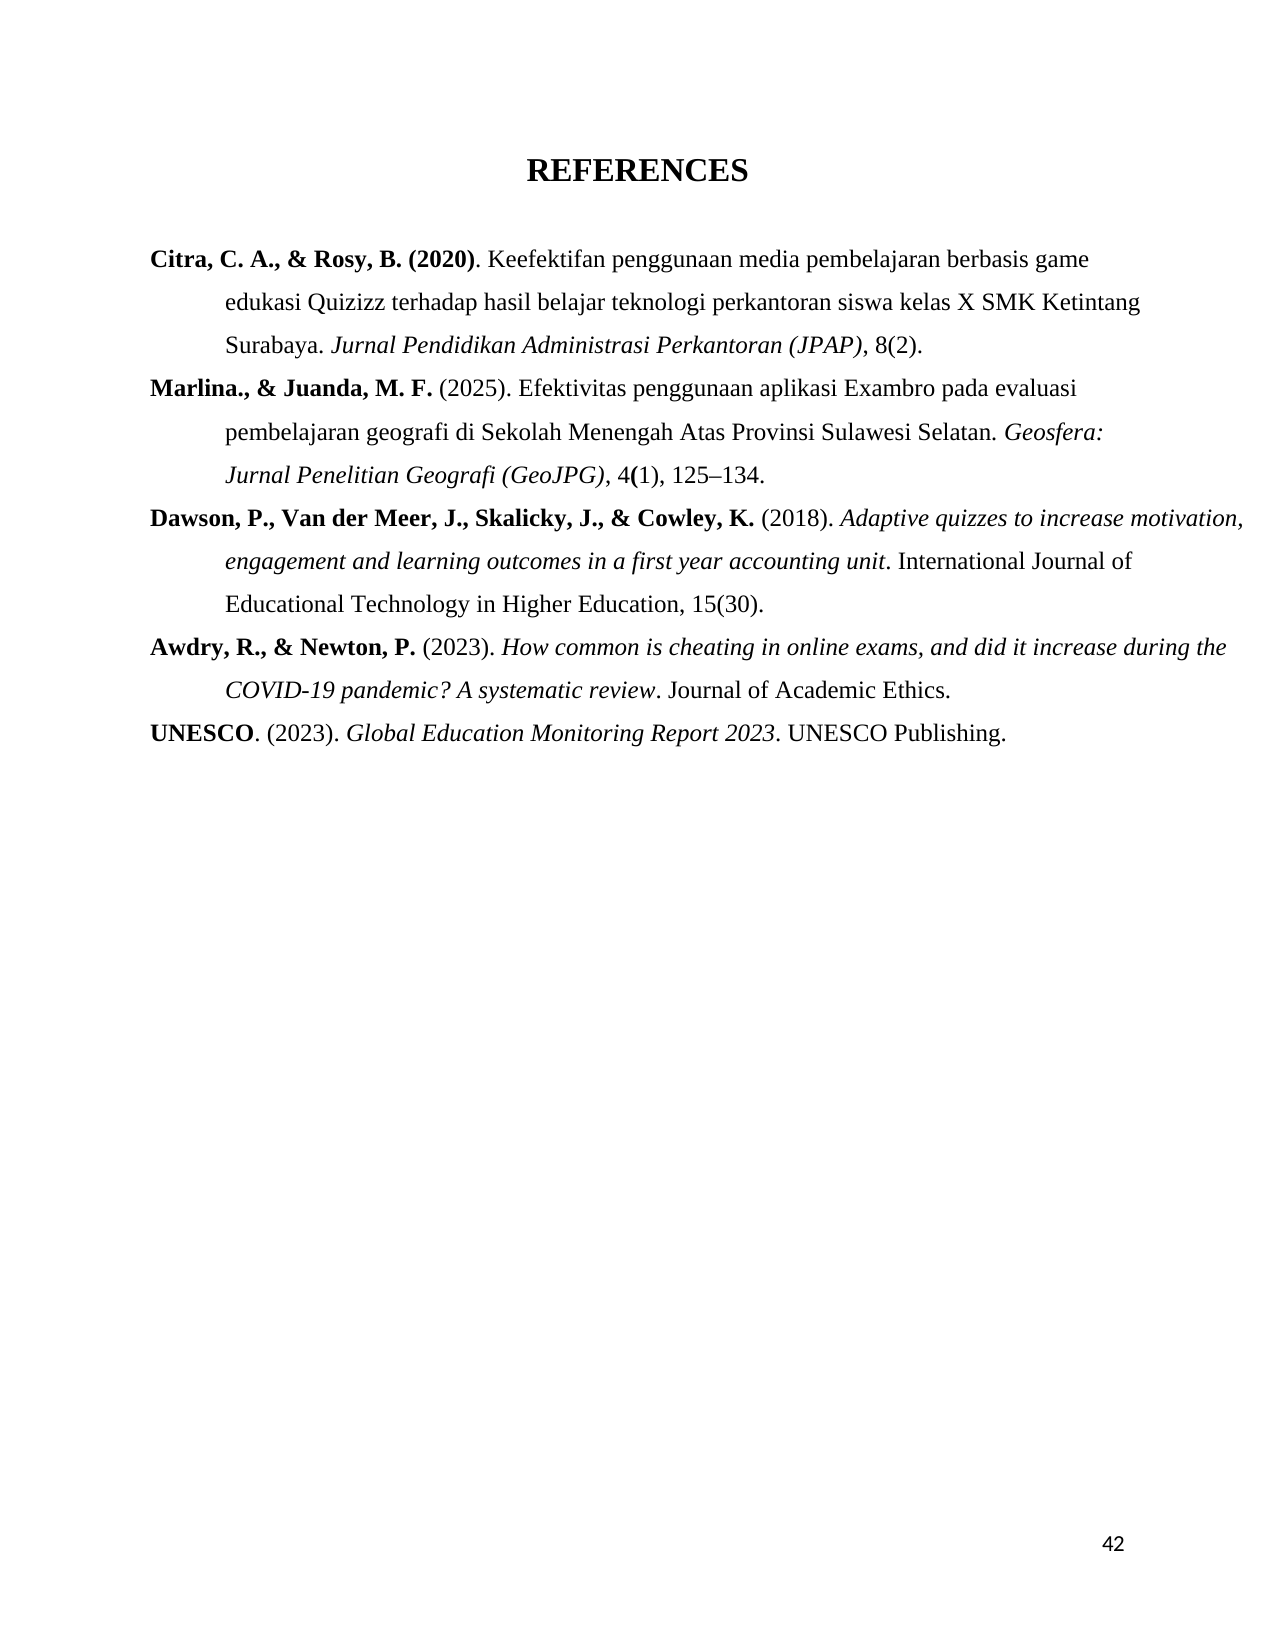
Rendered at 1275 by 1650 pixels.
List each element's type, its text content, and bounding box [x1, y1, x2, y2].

text edukasi Quizizz terhadap hasil belajar teknologi perkantoran siswa kelas X SMK Ketintang [150, 287, 1162, 316]
text COVID-19 pandemic? A systematic review. Journal of Academic Ethics. [225, 675, 1247, 704]
text engagement and learning outcomes in a first year accounting unit. International Journal of Educational Technology in Higher Education, 15(30). [225, 546, 1247, 618]
text Dawson, P., Van der Meer, J., Skalicky, J., & Cowley, K. (2018). Adaptive quizzes to increase motivation, [150, 503, 1247, 532]
text Citra, C. A., & Rosy, B. (2020). Keefektifan penggunaan media pembelajaran berbasis game [150, 244, 1162, 273]
subtitle REFERENCES [201, 150, 1074, 188]
text Surabaya. Jurnal Pendidikan Administrasi Perkantoran (JPAP), 8(2). [150, 330, 1162, 359]
text UNESCO. (2023). Global Education Monitoring Report 2023. UNESCO Publishing. [150, 718, 1247, 747]
text Awdry, R., & Newton, P. (2023). How common is cheating in online exams, and did it increase during the [150, 632, 1243, 661]
text Marlina., & Juanda, M. F. (2025). Efektivitas penggunaan aplikasi Exambro pada evaluasi [150, 373, 1162, 402]
text pembelajaran geografi di Sekolah Menengah Atas Provinsi Sulawesi Selatan. Geosfera: [150, 417, 1162, 445]
text Jurnal Penelitian Geografi (GeoJPG), 4(1), 125–134. [225, 460, 1243, 488]
